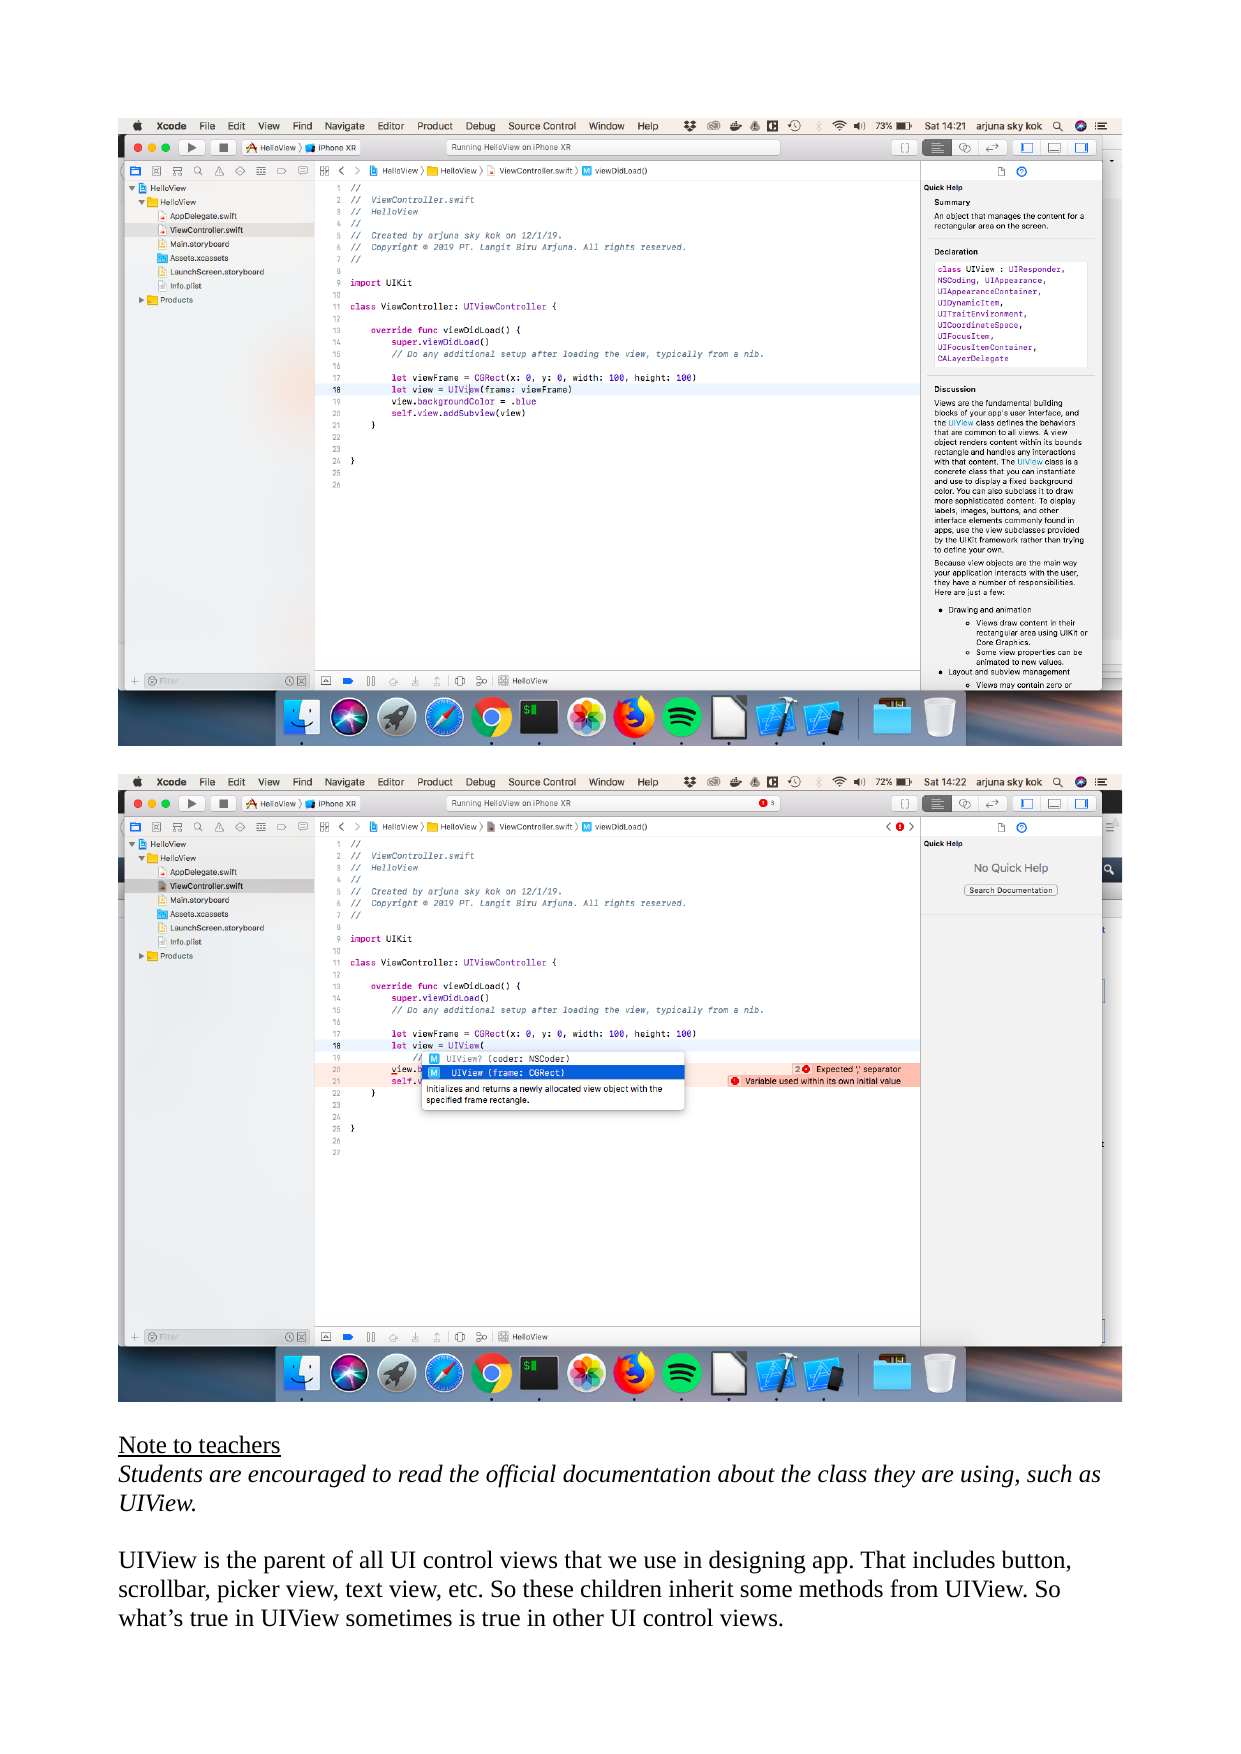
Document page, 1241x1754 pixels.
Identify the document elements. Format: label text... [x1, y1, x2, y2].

text Students are encouraged to read the official documentation about the class they are using, such as UIView. [118, 1459, 1122, 1517]
text UIView is the parent of all UI control views that we use in designing app. That includes button, scrollbar, picker view, text view, etc. So these children inherit some methods from UIView. So what’s true in UIView sometimes is true in other UI control views. [118, 1545, 1122, 1632]
picture [118, 774, 1123, 1402]
text Note to teachers [118, 1430, 1122, 1459]
picture [118, 118, 1123, 746]
